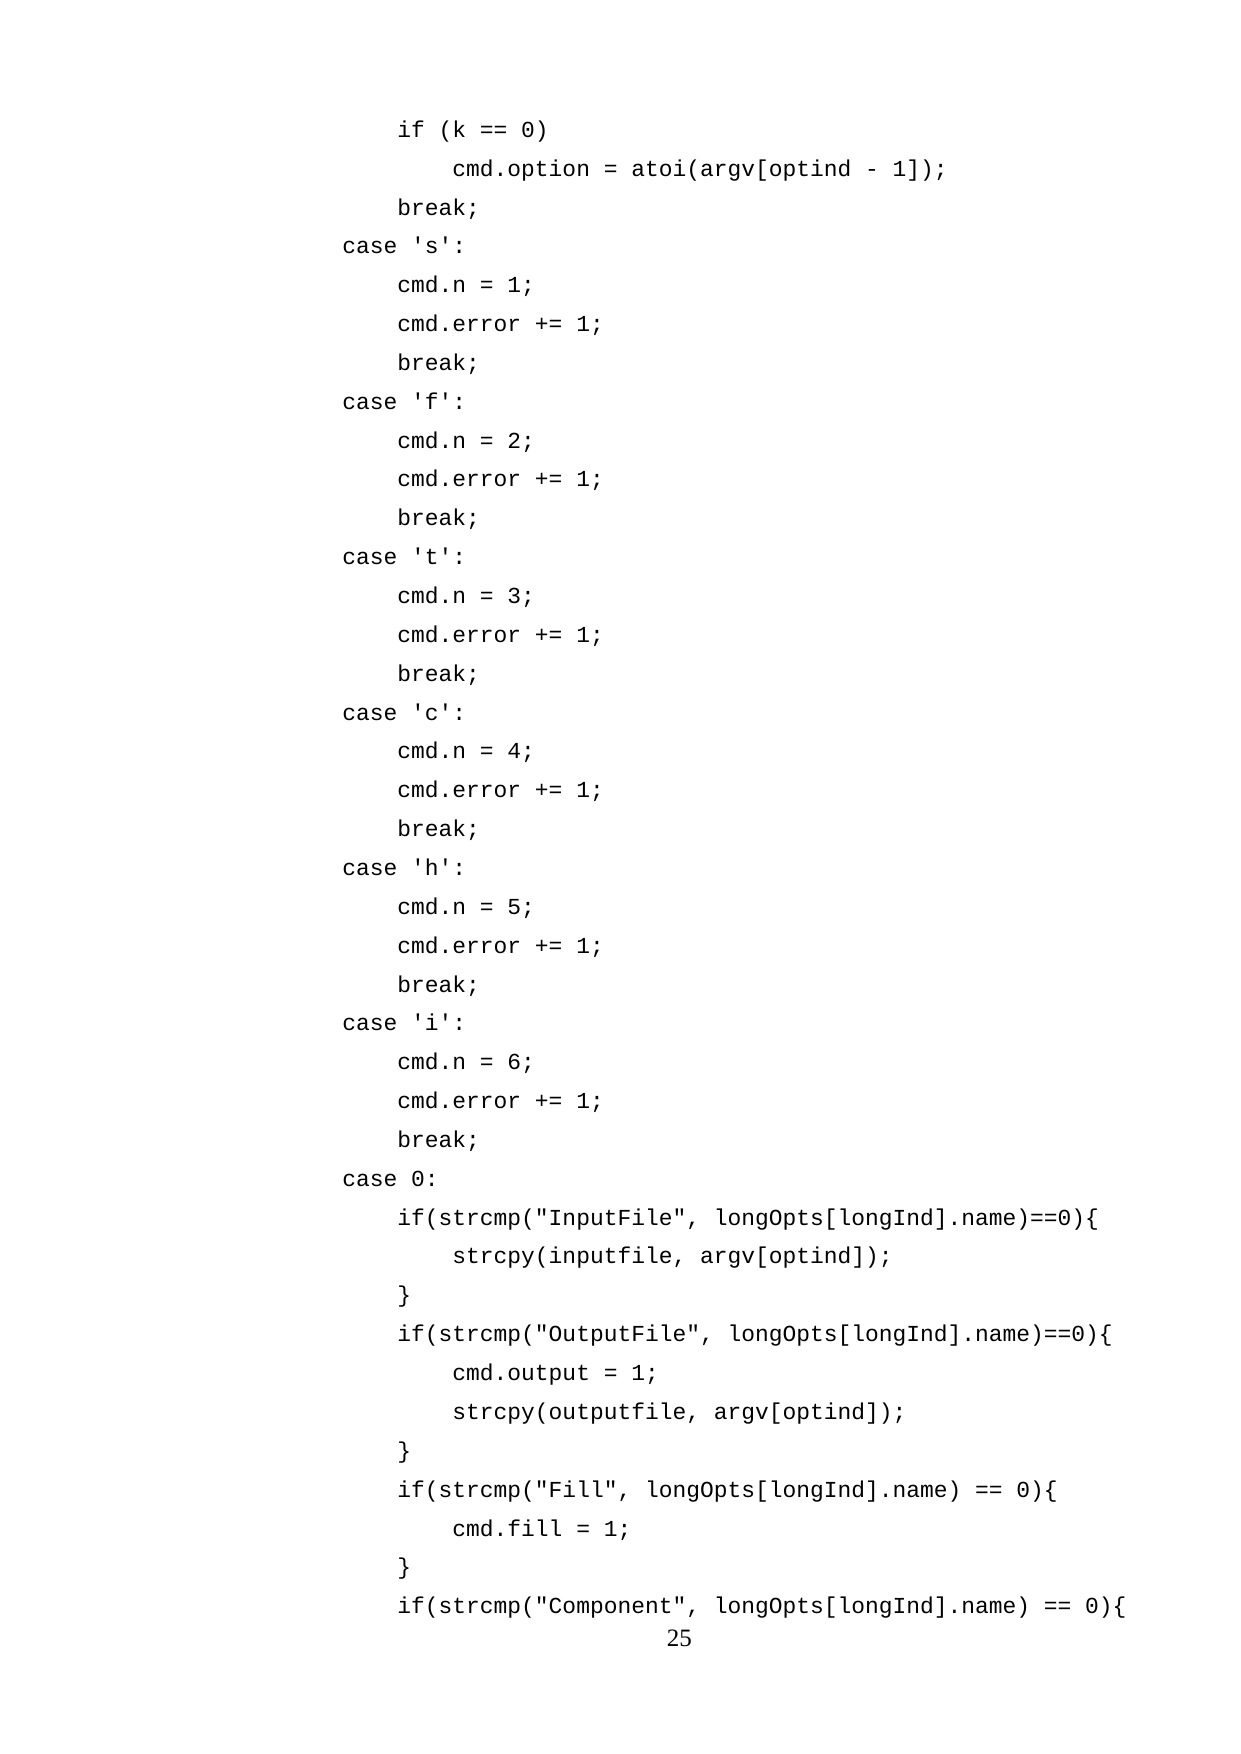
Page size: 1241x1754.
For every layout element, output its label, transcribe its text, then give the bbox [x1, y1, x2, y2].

text strcpy(outputfile, argv[optind]); [177, 1400, 1181, 1426]
text break; [177, 817, 1181, 843]
text cmd.n = 1; [177, 273, 1181, 299]
text case 'i': [177, 1012, 1181, 1038]
text break; [177, 1128, 1181, 1154]
text case 0: [177, 1167, 1181, 1193]
text strcpy(inputfile, argv[optind]); [177, 1245, 1181, 1271]
text cmd.fill = 1; [177, 1517, 1181, 1543]
text } [177, 1556, 1181, 1582]
text } [177, 1284, 1181, 1310]
text break; [177, 973, 1181, 999]
text } [177, 1439, 1181, 1465]
text cmd.output = 1; [177, 1361, 1181, 1387]
text case 'f': [177, 390, 1181, 416]
text if(strcmp("Fill", longOpts[longInd].name) == 0){ [177, 1478, 1181, 1504]
text break; [177, 662, 1181, 688]
text cmd.option = atoi(argv[optind - 1]); [177, 157, 1181, 183]
text if (k == 0) [177, 118, 1181, 144]
text cmd.error += 1; [177, 1089, 1181, 1115]
text cmd.error += 1; [177, 934, 1181, 960]
text if(strcmp("OutputFile", longOpts[longInd].name)==0){ [177, 1323, 1181, 1348]
text cmd.n = 3; [177, 584, 1181, 610]
text if(strcmp("Component", longOpts[longInd].name) == 0){ [177, 1594, 1181, 1621]
text cmd.error += 1; [177, 779, 1181, 804]
text case 's': [177, 235, 1181, 261]
text cmd.n = 5; [177, 895, 1181, 921]
text break; [177, 507, 1181, 533]
text if(strcmp("InputFile", longOpts[longInd].name)==0){ [177, 1206, 1181, 1232]
text case 'h': [177, 856, 1181, 882]
text cmd.n = 2; [177, 429, 1181, 455]
text break; [177, 351, 1181, 377]
text case 'c': [177, 701, 1181, 727]
text case 't': [177, 546, 1181, 571]
text break; [177, 196, 1181, 222]
text cmd.error += 1; [177, 623, 1181, 649]
text cmd.error += 1; [177, 468, 1181, 494]
text cmd.n = 4; [177, 740, 1181, 766]
text cmd.n = 6; [177, 1051, 1181, 1077]
text cmd.error += 1; [177, 312, 1181, 338]
